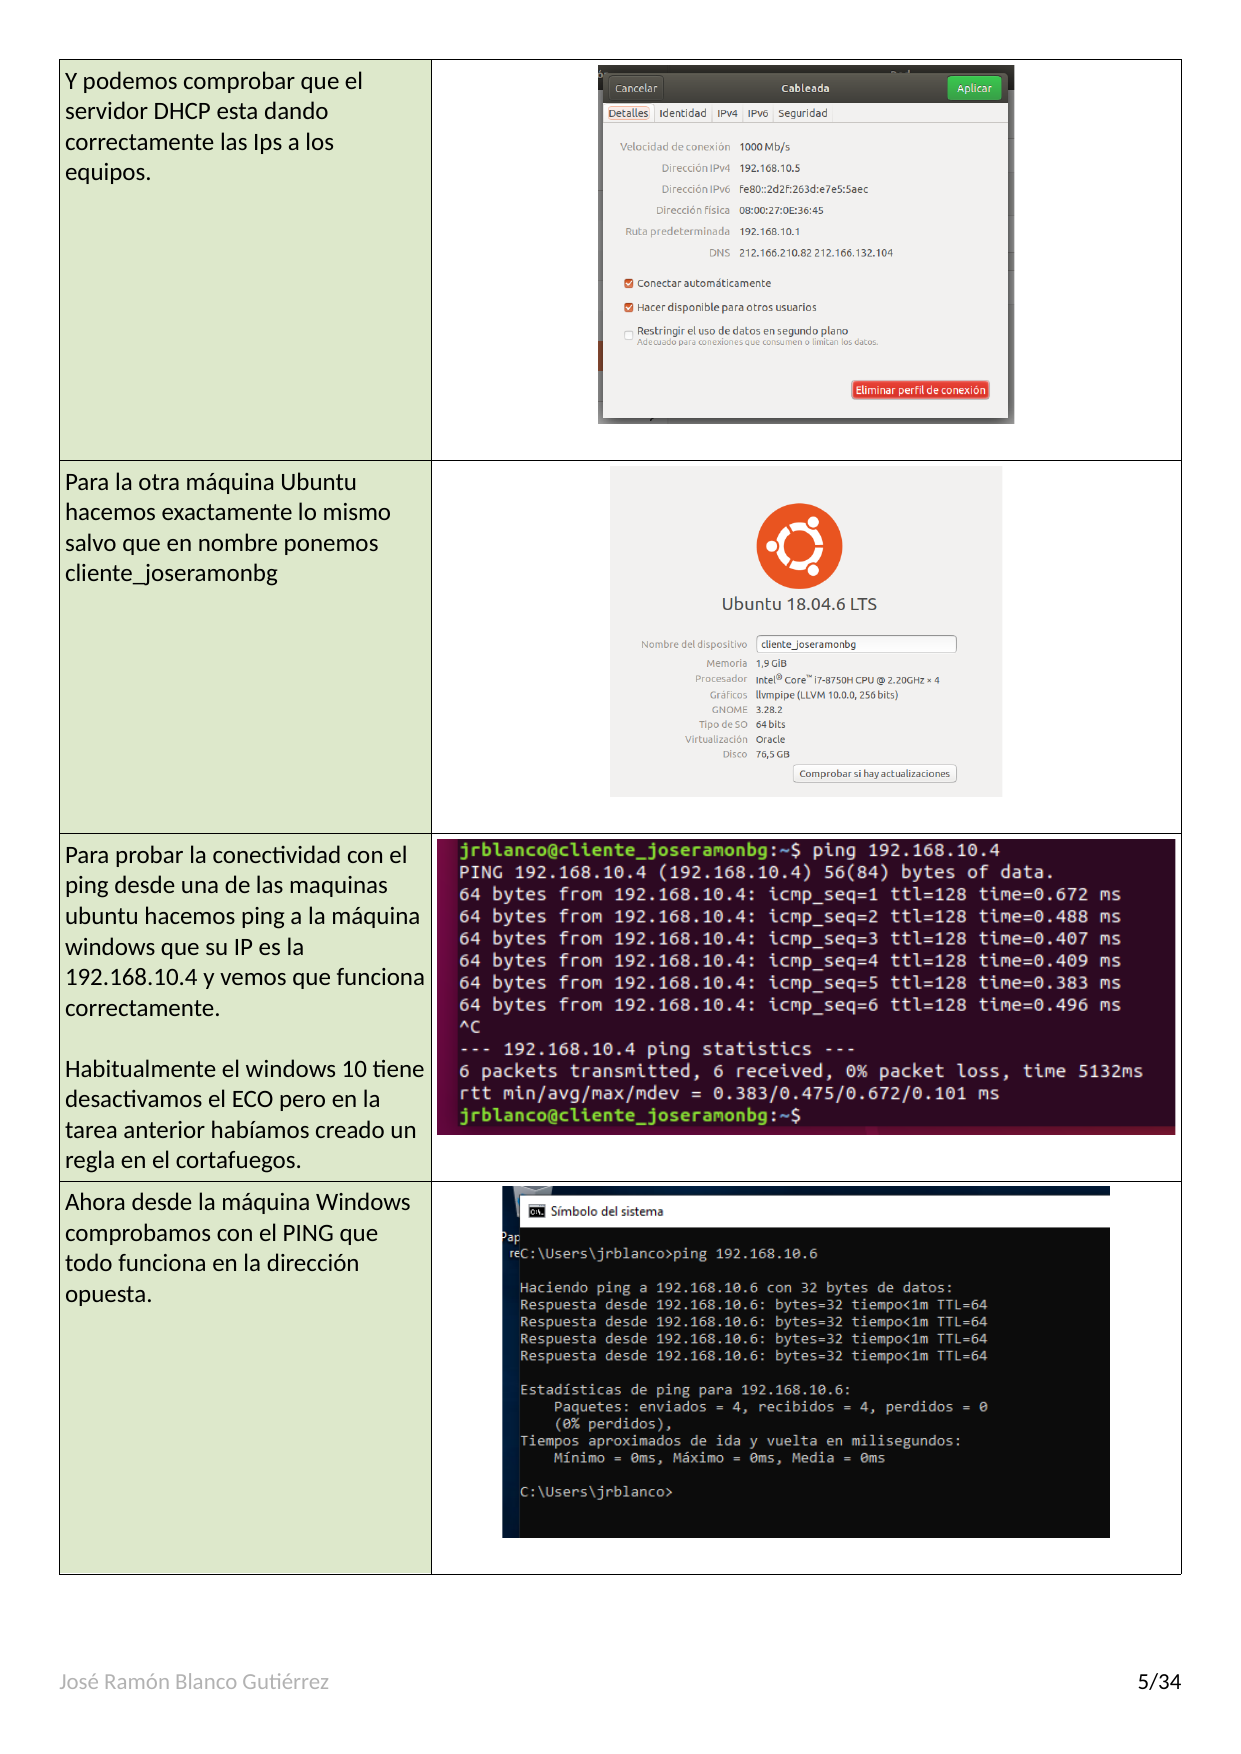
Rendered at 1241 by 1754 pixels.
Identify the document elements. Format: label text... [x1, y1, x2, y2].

picture [598, 65, 1015, 424]
table_cell [432, 461, 1181, 833]
table_cell [432, 834, 1181, 1181]
table_cell [432, 60, 1181, 460]
table_cell Y podemos comprobar que el servidor DHCP esta dando correctamente las Ips a los equipos. [60, 60, 431, 460]
table_cell Ahora desde la máquina Windows comprobamos con el PING que todo funciona en la dirección opuesta. [60, 1182, 431, 1573]
table_cell Para la otra máquina Ubuntu hacemos exactamente lo mismo salvo que en nombre ponemos cliente_joseramonbg [60, 461, 431, 833]
table_cell [432, 1182, 1181, 1573]
picture [610, 466, 1003, 797]
picture [502, 1186, 1110, 1538]
picture [437, 839, 1176, 1135]
table_cell Para probar la conectividad con el ping desde una de las maquinas ubuntu hacemos ping a la máquina windows que su IP es la 192.168.10.4 y vemos que funciona correctamente. Habitualmente el windows 10 tiene desactivamos el ECO pero en la tarea anterior habíamos creado un regla en el cortafuegos. [60, 834, 431, 1181]
